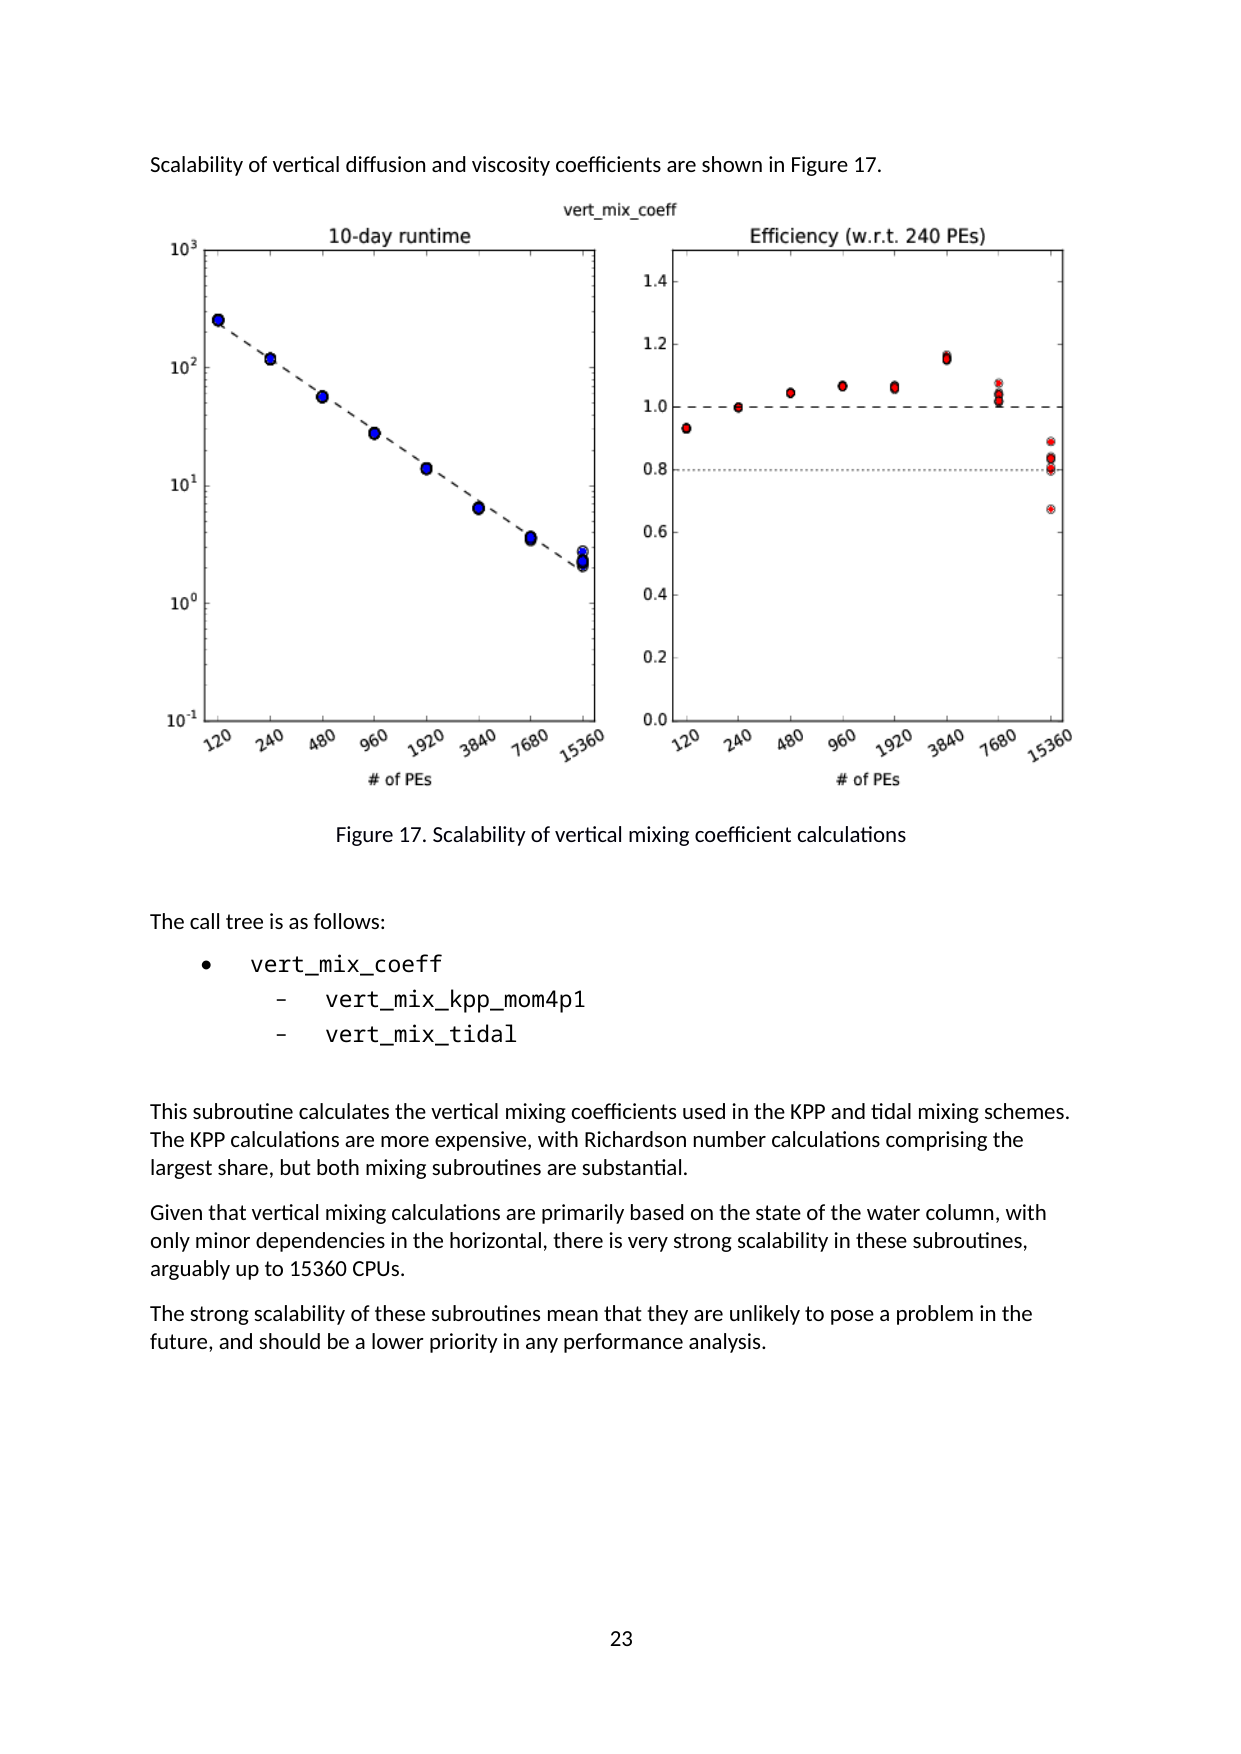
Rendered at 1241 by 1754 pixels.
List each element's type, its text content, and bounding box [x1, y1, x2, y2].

text Figure 17. Scalability of vertical mixing coefficient calculations [150, 820, 1092, 848]
list vert_mix_coeff [200, 948, 1092, 979]
text This subroutine calculates the vertical mixing coefficients used in the KPP and tidal mixing schemes. The KPP calculations are more expensive, with Richardson number calculations comprising the largest share, but both mixing subroutines are substantial. [150, 1097, 1092, 1182]
picture [157, 194, 1085, 799]
list vert_mix_tidal [275, 1018, 1092, 1049]
text Scalability of vertical diffusion and viscosity coefficients are shown in Figure 17. [150, 150, 1092, 178]
text Given that vertical mixing calculations are primarily based on the state of the water column, with only minor dependencies in the horizontal, there is very strong scalability in these subroutines, arguably up to 15360 CPUs. [150, 1198, 1092, 1282]
text The strong scalability of these subroutines mean that they are unlikely to pose a problem in the future, and should be a lower priority in any performance analysis. [150, 1299, 1092, 1355]
text The call tree is as follows: [150, 906, 1092, 935]
list vert_mix_kpp_mom4p1 [275, 983, 1092, 1014]
